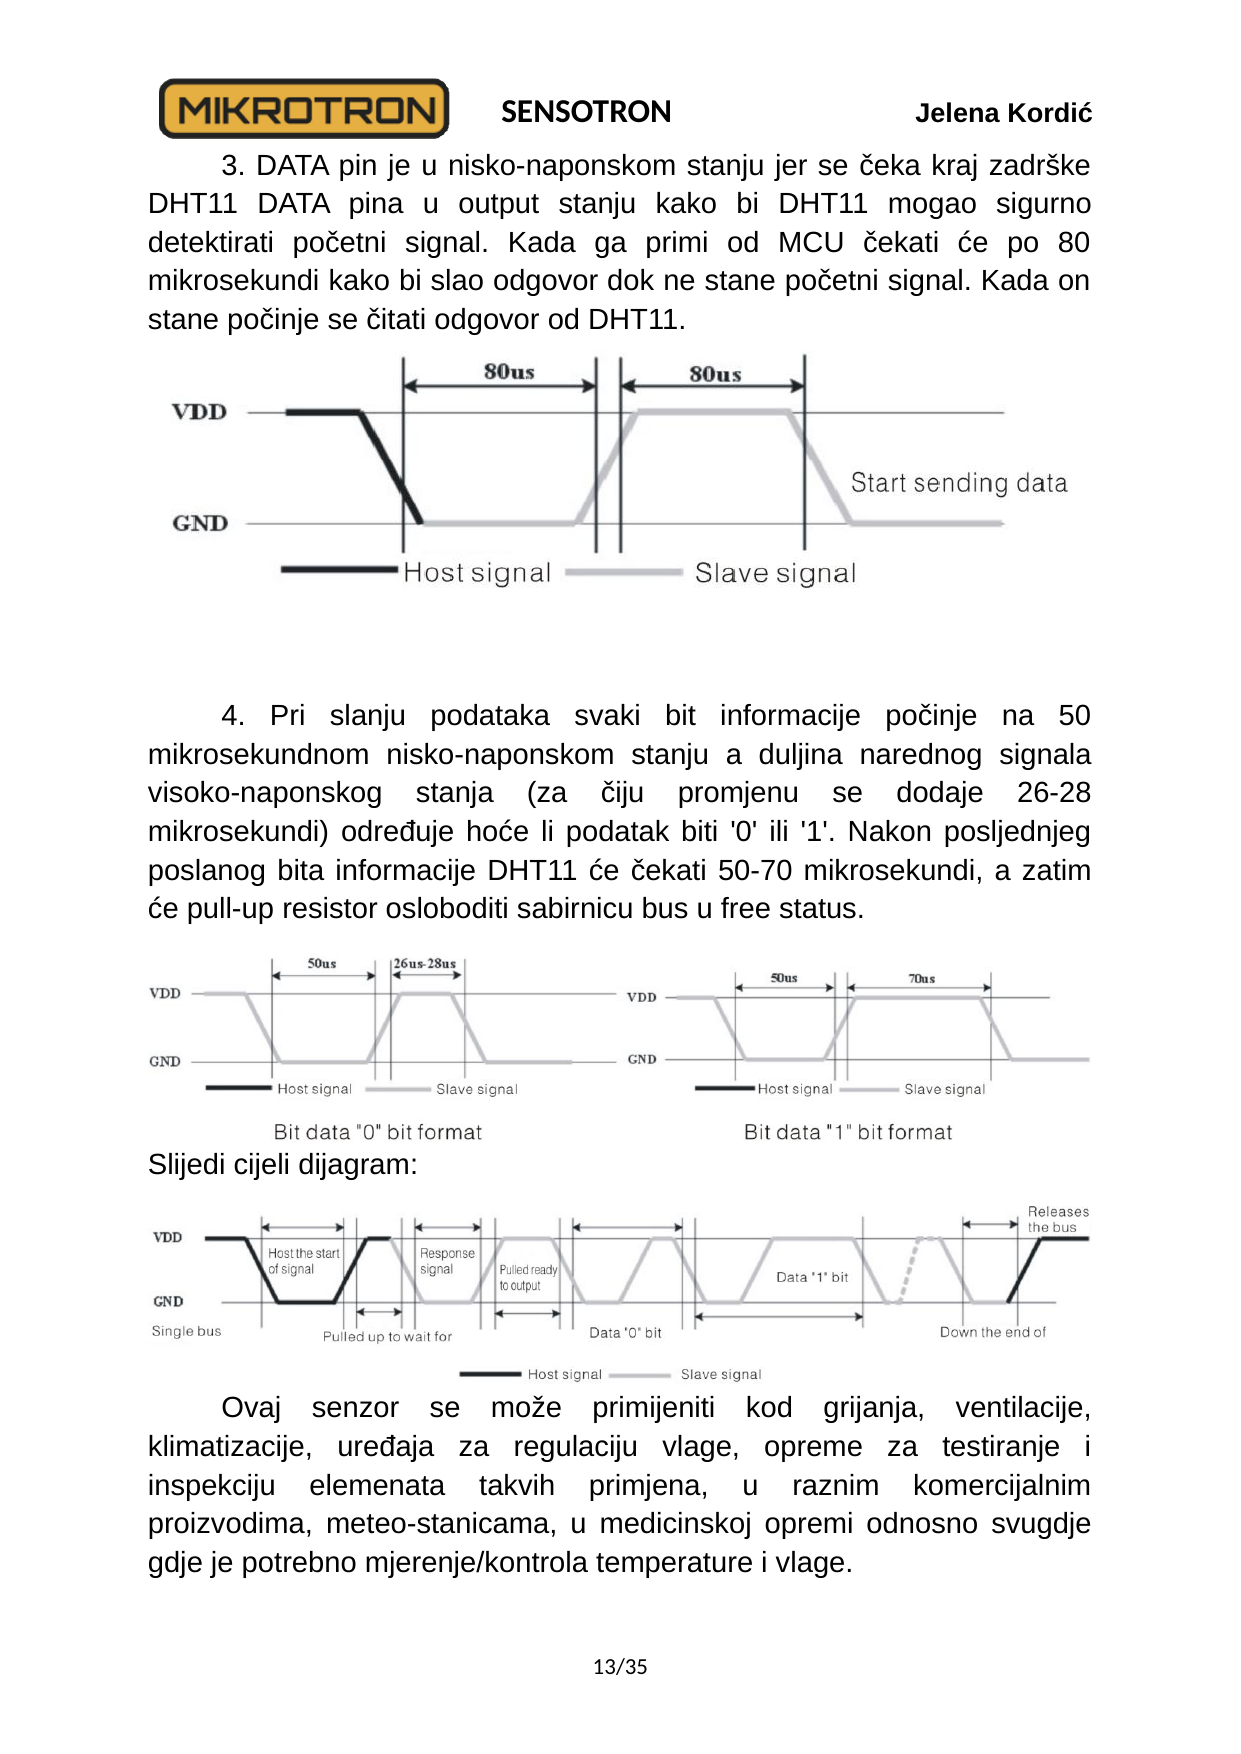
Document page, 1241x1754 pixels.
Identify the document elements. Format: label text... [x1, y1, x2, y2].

picture [169, 350, 1068, 590]
text Slijedi cijeli dijagram: [148, 1142, 1093, 1181]
text 3. DATA pin je u nisko-naponskom stanju jer se čeka kraj zadrške DHT11 DATA pina u output stanju kako bi DHT11 mogao sigurno detektirati početni signal. Kada ga primi od MCU čekati će po 80 mikrosekundi kako bi slao odgovor dok ne stane početni signal. Kada on stane počinje se čitati odgovor od DHT11. [148, 148, 1093, 335]
picture [147, 1206, 1093, 1386]
picture [147, 950, 1093, 1142]
text Ovaj senzor se može primijeniti kod grijanja, ventilacije, klimatizacije, uređaja za regulaciju vlage, opreme za testiranje i inspekciju elemenata takvih primjena, u raznim komercijalnim proizvodima, meteo-stanicama, u medicinskoj opremi odnosno svugdje gdje je potrebno mjerenje/kontrola temperature i vlage. [148, 1386, 1093, 1578]
text 4. Pri slanju podataka svaki bit informacije počinje na 50 mikrosekundnom nisko-naponskom stanju a duljina narednog signala visoko-naponskog stanja (za čiju promjenu se dodaje 26-28 mikrosekundi) određuje hoće li podatak biti '0' ili '1'. Nakon posljednjeg poslanog bita informacije DHT11 će čekati 50-70 mikrosekundi, a zatim će pull-up resistor osloboditi sabirnicu bus u free status. [148, 698, 1093, 924]
